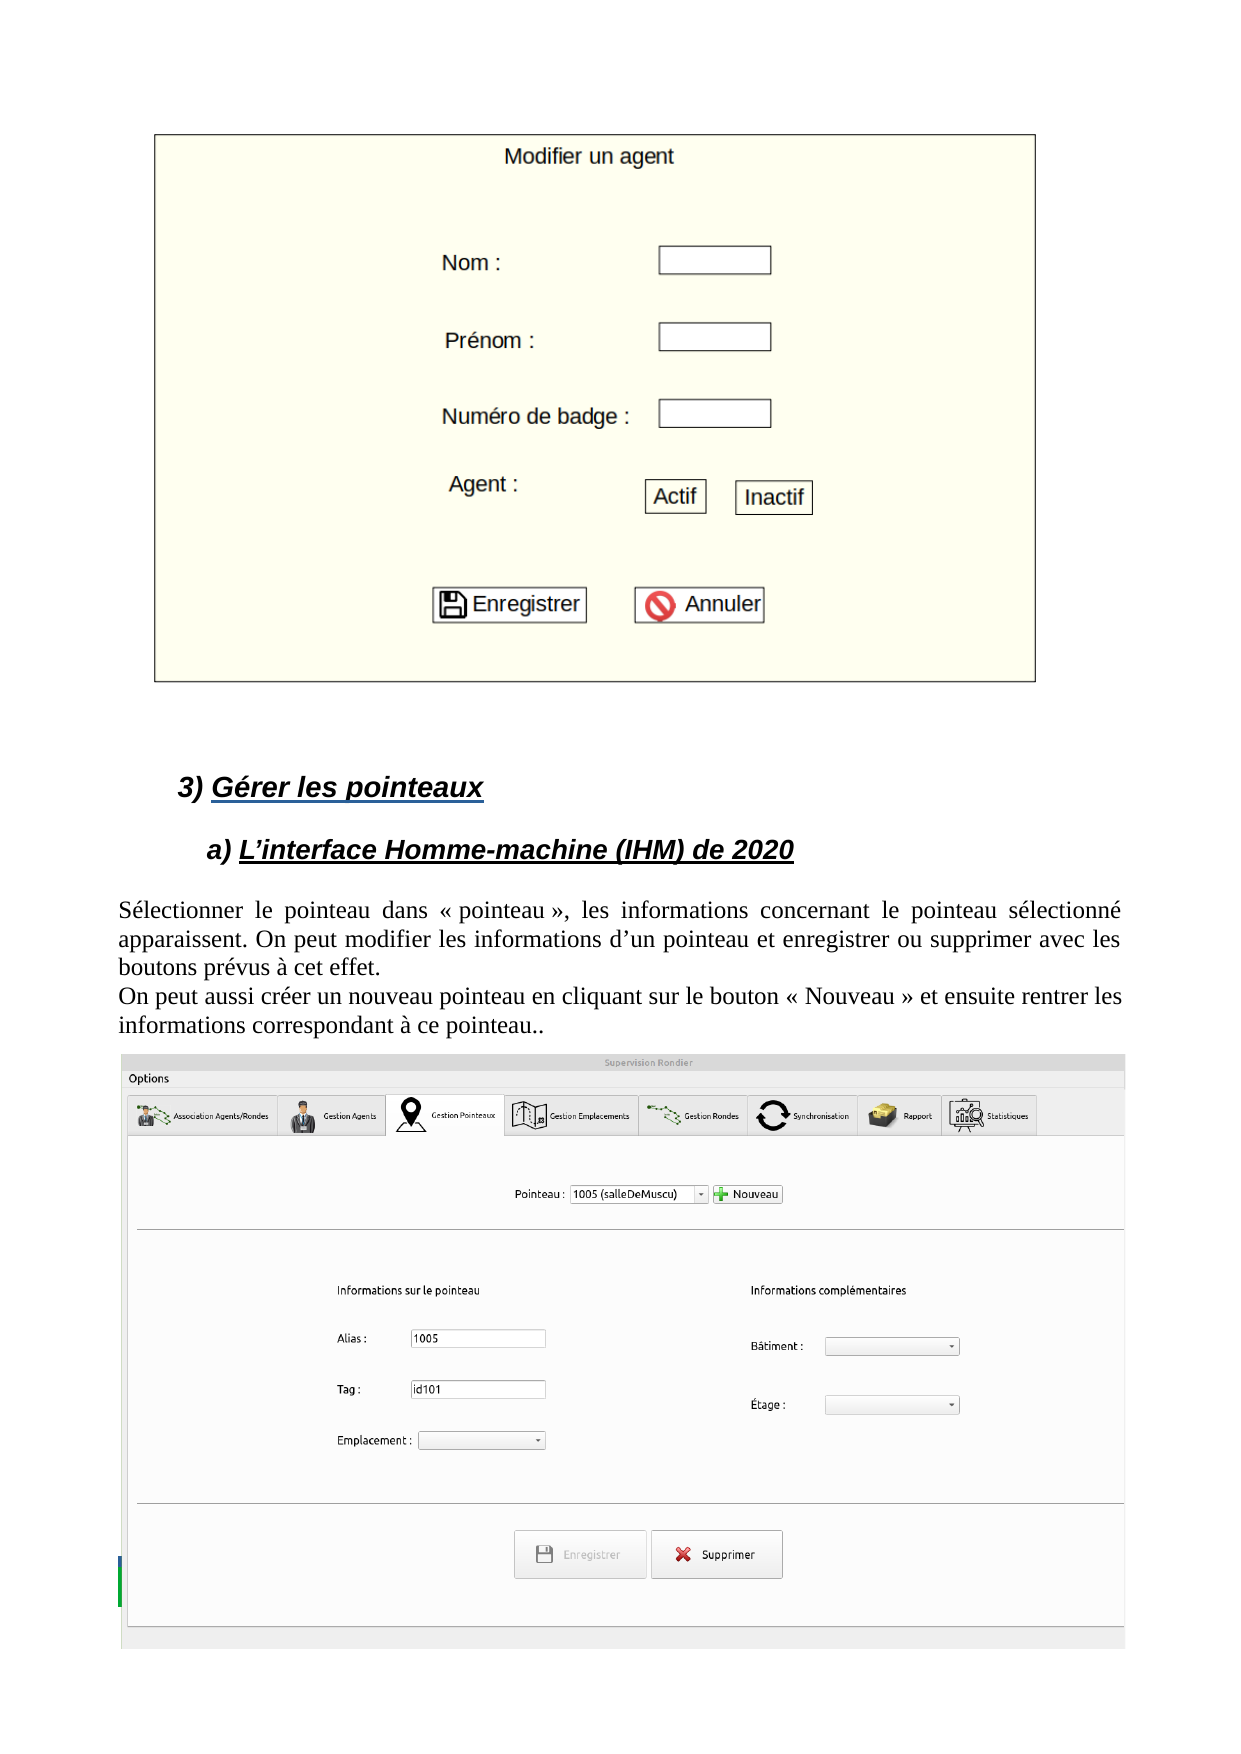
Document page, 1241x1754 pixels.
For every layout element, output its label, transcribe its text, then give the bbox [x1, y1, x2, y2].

picture [121, 1054, 1126, 1649]
subtitle Gérer les pointeaux [118, 771, 1122, 804]
picture [152, 133, 1037, 684]
text On peut aussi créer un nouveau pointeau en cliquant sur le bouton « Nouveau » et ensuite rentrer les informations correspondant à ce pointeau.. [118, 981, 1122, 1039]
text Sélectionner le pointeau dans « pointeau », les informations concernant le pointeau sélectionné apparaissent. On peut modifier les informations d’un pointeau et enregistrer ou supprimer avec les boutons prévus à cet effet. [118, 895, 1122, 981]
subtitle L’interface Homme-machine (IHM) de 2020 [118, 833, 1122, 865]
